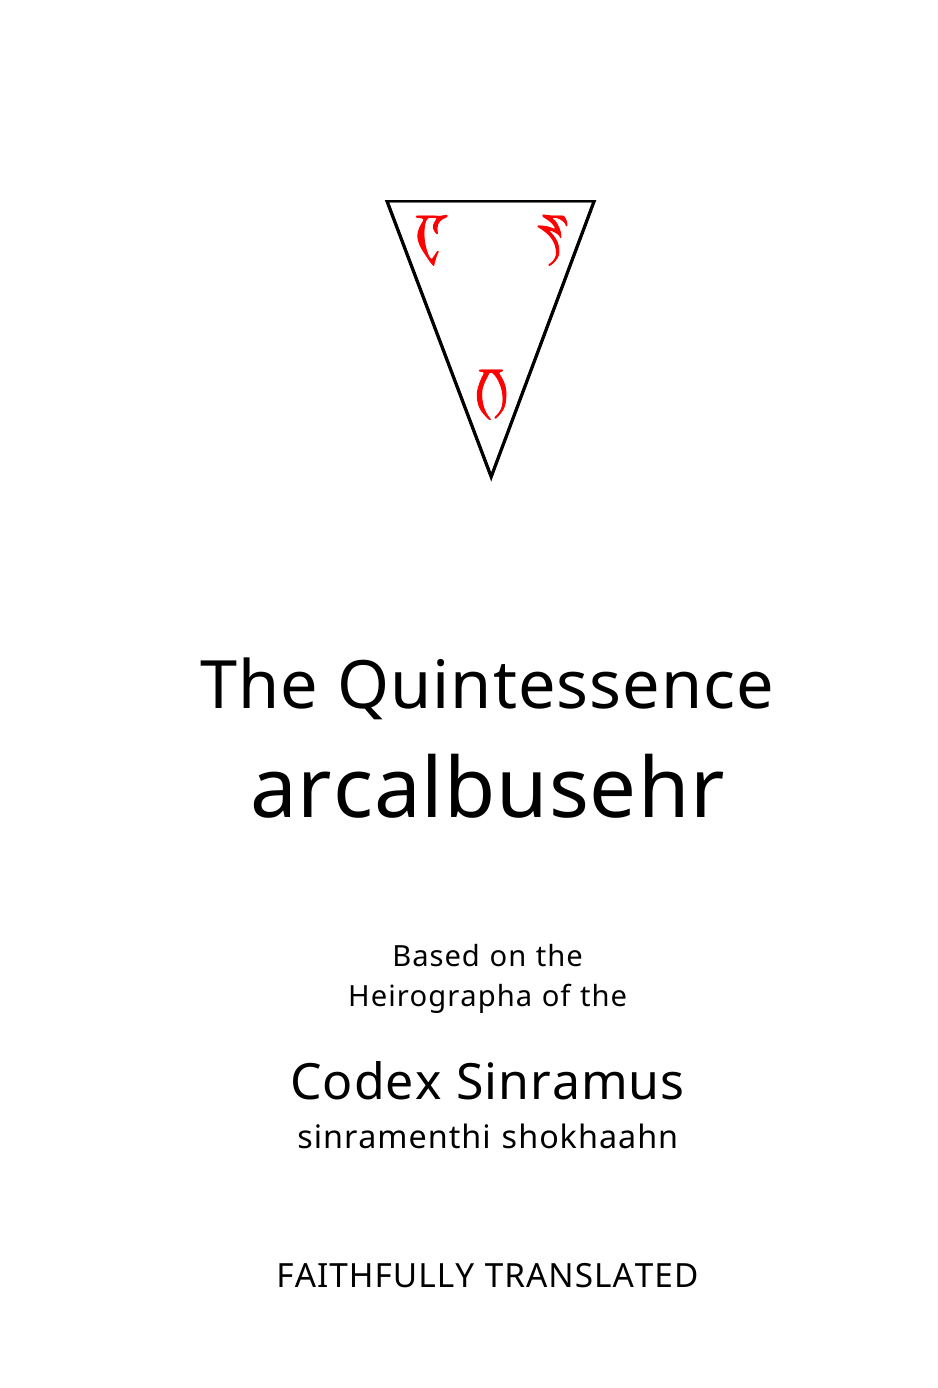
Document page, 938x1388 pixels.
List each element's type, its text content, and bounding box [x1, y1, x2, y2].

text sinramenthi shokhaahn [112, 1114, 862, 1158]
text arcalbusehr [112, 728, 862, 842]
text Based on the [112, 936, 862, 975]
text The Quintessence [112, 637, 862, 728]
picture [384, 200, 597, 482]
text Codex Sinramus [112, 1046, 862, 1114]
text FAITHFULLY TRANSLATED [112, 1252, 862, 1297]
text Heirographa of the [112, 975, 862, 1015]
